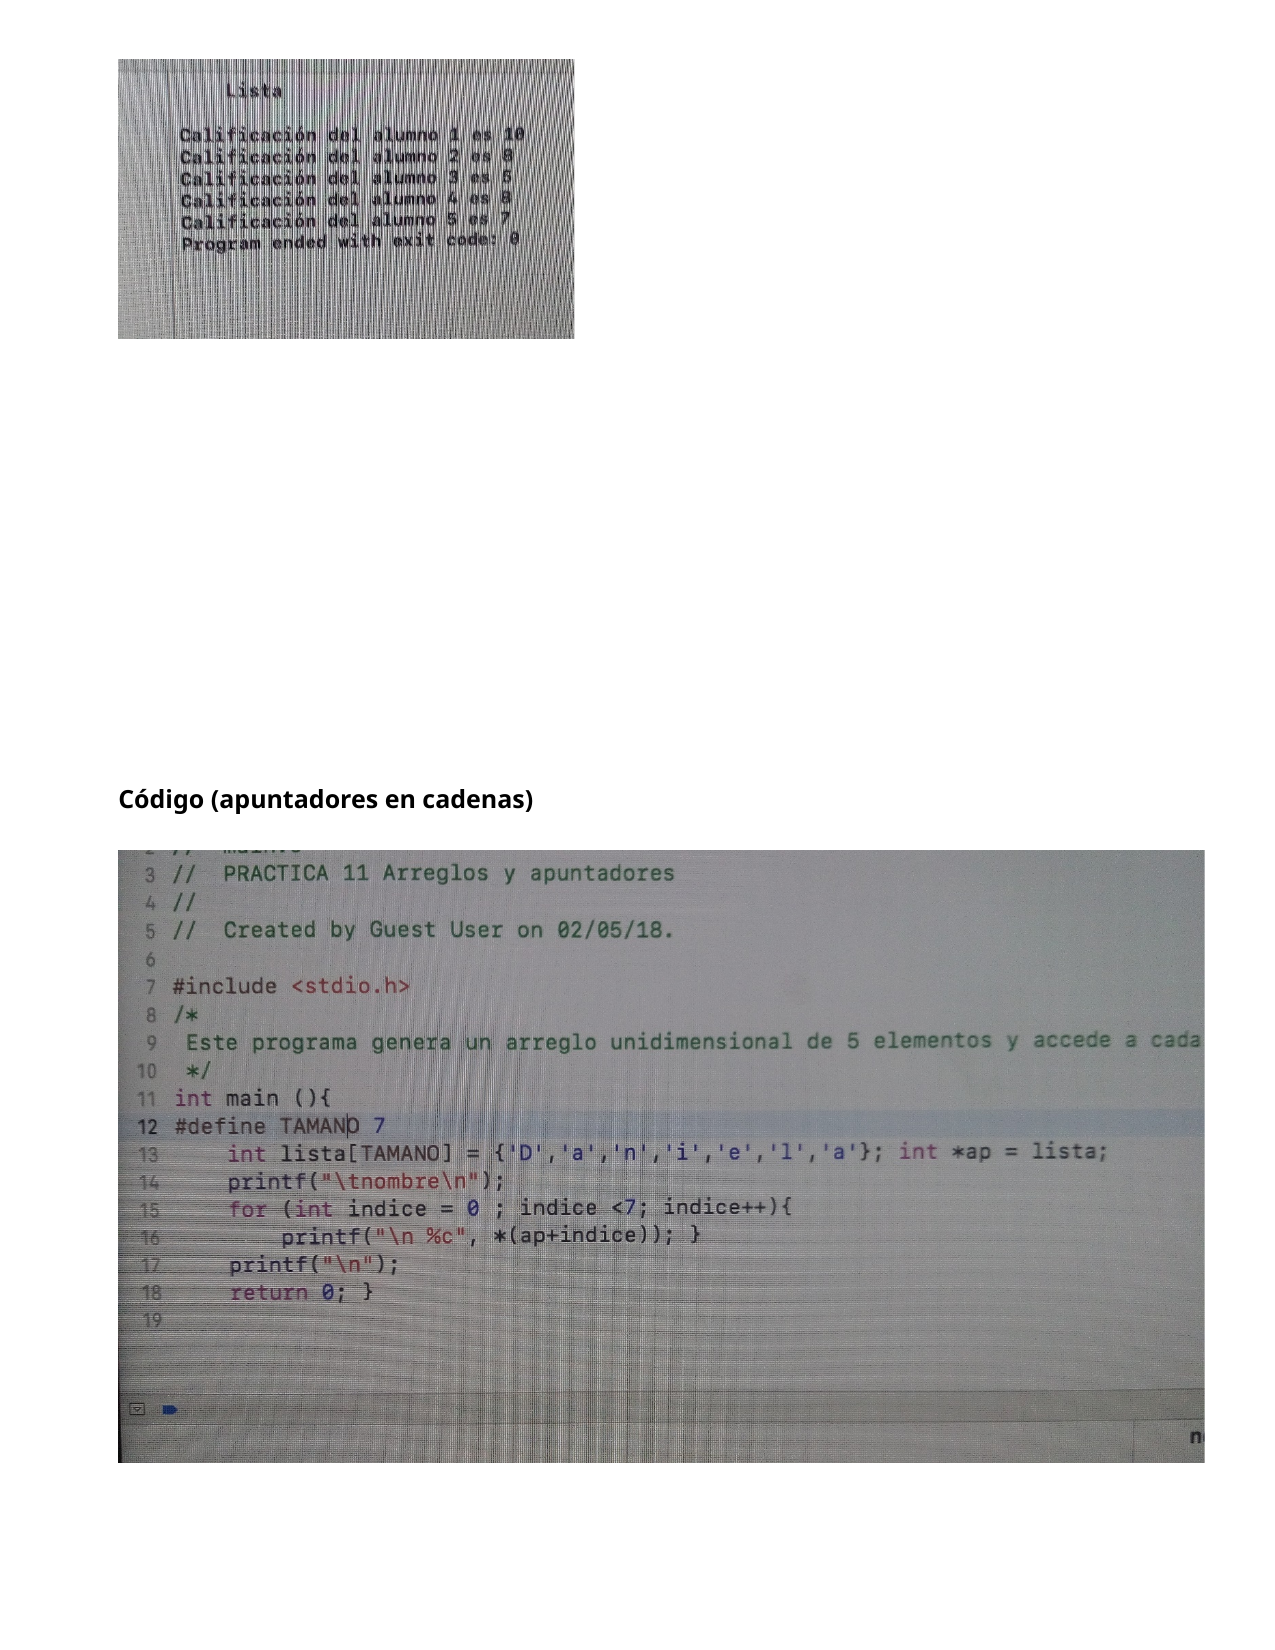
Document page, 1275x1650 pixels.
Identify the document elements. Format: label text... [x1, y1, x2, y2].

text Código (apuntadores en cadenas) [118, 782, 1205, 816]
